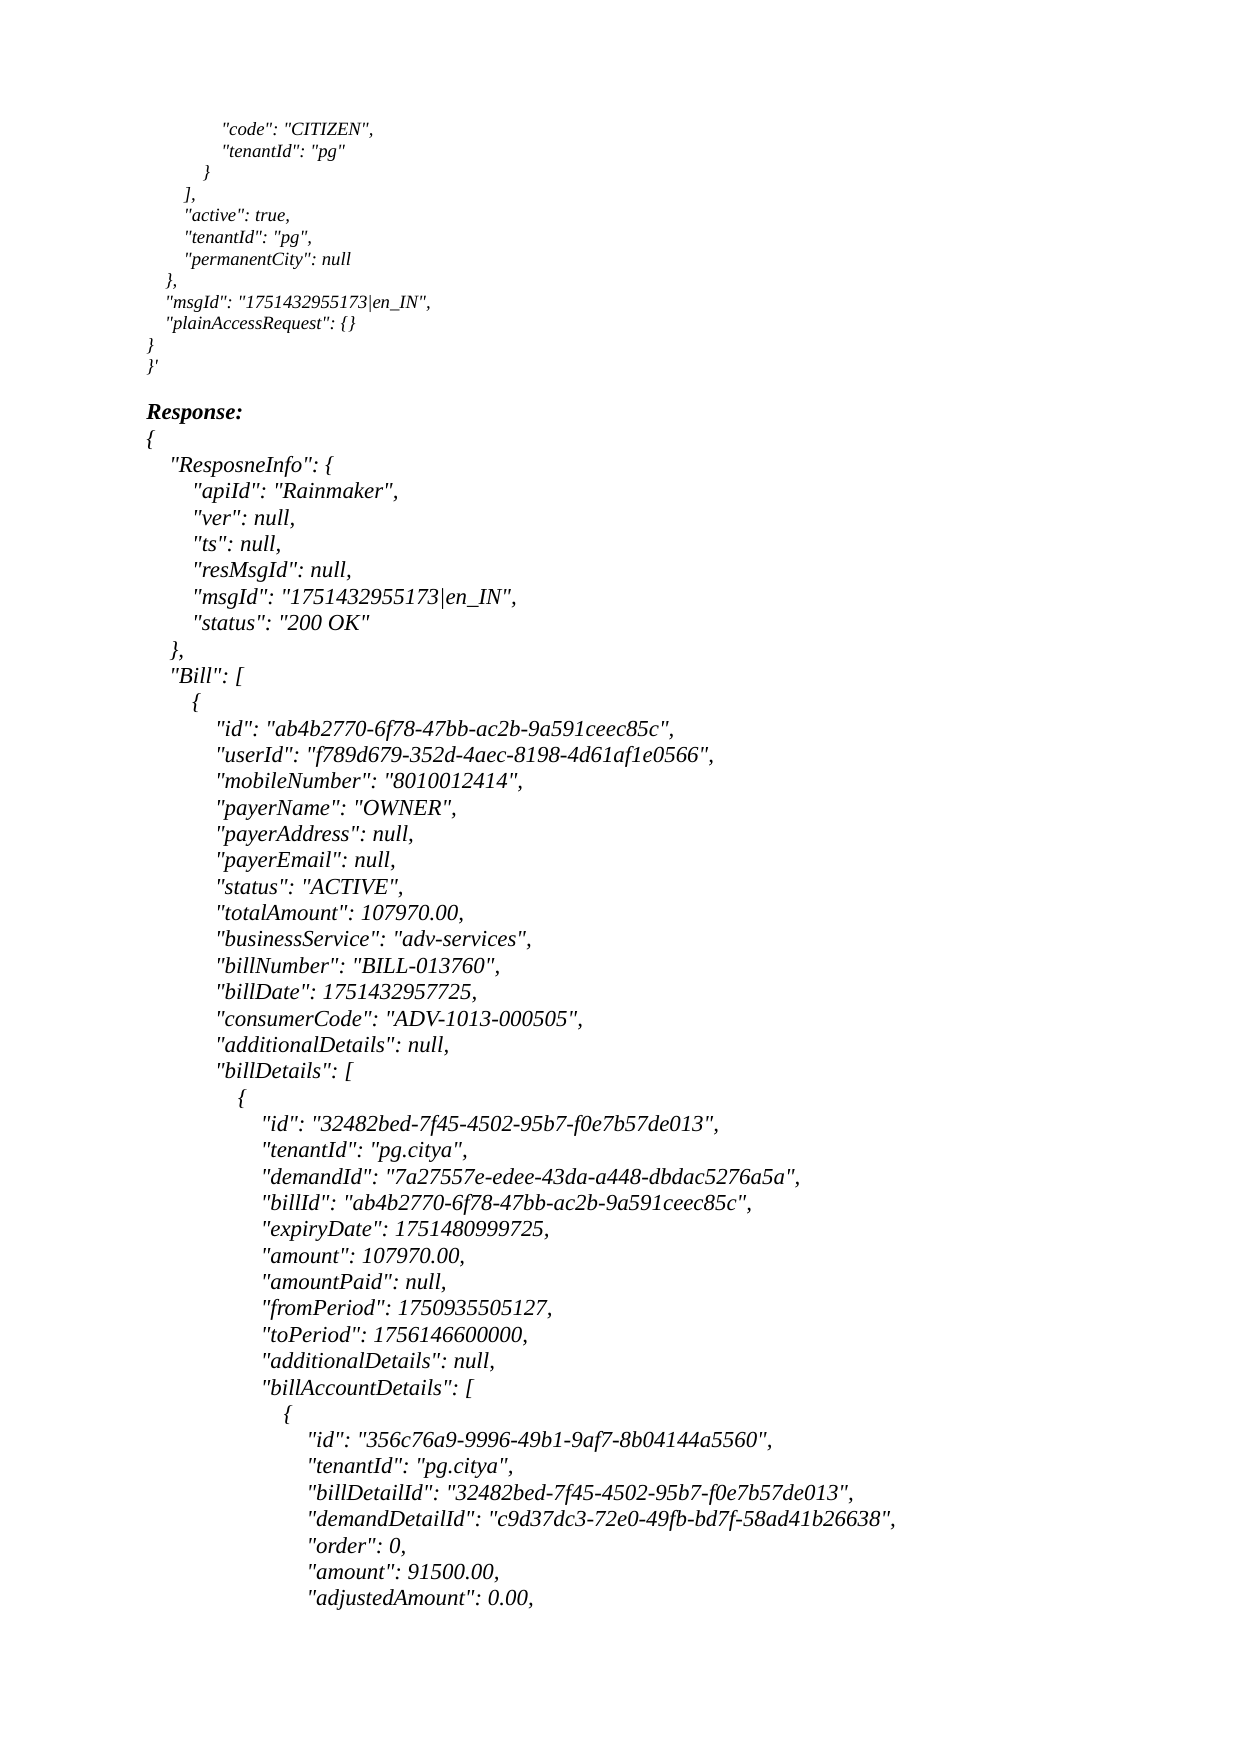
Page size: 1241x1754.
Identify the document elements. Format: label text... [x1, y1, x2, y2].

text "id": "32482bed-7f45-4502-95b7-f0e7b57de013", [146, 1110, 1122, 1136]
text "toPeriod": 1756146600000, [146, 1321, 1122, 1347]
text "billDetails": [ [146, 1057, 1122, 1084]
text "id": "356c76a9-9996-49b1-9af7-8b04144a5560", [146, 1426, 1122, 1453]
text "permanentCity": null [146, 247, 1122, 269]
text "tenantId": "pg.citya", [146, 1136, 1122, 1163]
text "expiryDate": 1751480999725, [146, 1215, 1122, 1242]
text ], [146, 183, 1122, 204]
text "payerName": "OWNER", [146, 794, 1122, 820]
text "demandDetailId": "c9d37dc3-72e0-49fb-bd7f-58ad41b26638", [146, 1505, 1122, 1532]
text "tenantId": "pg", [146, 226, 1122, 247]
text "additionalDetails": null, [146, 1031, 1122, 1057]
text } [146, 334, 1122, 355]
text "order": 0, [146, 1532, 1122, 1558]
text "tenantId": "pg.citya", [146, 1453, 1122, 1479]
text "adjustedAmount": 0.00, [146, 1584, 1122, 1611]
text "ts": null, [146, 530, 1122, 557]
text "demandId": "7a27557e-edee-43da-a448-dbdac5276a5a", [146, 1163, 1122, 1189]
text }, [146, 636, 1122, 662]
text "ResposneInfo": { [146, 451, 1122, 477]
text "tenantId": "pg" [146, 140, 1122, 161]
text "billId": "ab4b2770-6f78-47bb-ac2b-9a591ceec85c", [146, 1189, 1122, 1215]
text "plainAccessRequest": {} [146, 312, 1122, 334]
text "ver": null, [146, 504, 1122, 530]
text "code": "CITIZEN", [146, 118, 1122, 140]
text } [146, 161, 1122, 183]
text Response: [146, 398, 1122, 425]
text "msgId": "1751432955173|en_IN", [146, 583, 1122, 609]
text }' [146, 355, 1122, 377]
text { [146, 688, 1122, 715]
text "amountPaid": null, [146, 1268, 1122, 1294]
text "Bill": [ [146, 662, 1122, 688]
text "msgId": "1751432955173|en_IN", [146, 291, 1122, 312]
text "amount": 91500.00, [146, 1558, 1122, 1584]
text "billAccountDetails": [ [146, 1373, 1122, 1400]
text "consumerCode": "ADV-1013-000505", [146, 1004, 1122, 1031]
text "userId": "f789d679-352d-4aec-8198-4d61af1e0566", [146, 741, 1122, 767]
text "status": "200 OK" [146, 609, 1122, 636]
text "status": "ACTIVE", [146, 873, 1122, 899]
text "id": "ab4b2770-6f78-47bb-ac2b-9a591ceec85c", [146, 715, 1122, 741]
text { [146, 1084, 1122, 1110]
text "apiId": "Rainmaker", [146, 477, 1122, 504]
text "payerEmail": null, [146, 846, 1122, 873]
text "payerAddress": null, [146, 820, 1122, 846]
text "billNumber": "BILL-013760", [146, 952, 1122, 978]
text "mobileNumber": "8010012414", [146, 767, 1122, 794]
text "resMsgId": null, [146, 557, 1122, 583]
text "amount": 107970.00, [146, 1242, 1122, 1268]
text { [146, 1400, 1122, 1426]
text "active": true, [146, 204, 1122, 226]
text { [146, 425, 1122, 451]
text "totalAmount": 107970.00, [146, 899, 1122, 926]
text }, [146, 269, 1122, 291]
text "billDate": 1751432957725, [146, 978, 1122, 1004]
text "businessService": "adv-services", [146, 926, 1122, 952]
text "billDetailId": "32482bed-7f45-4502-95b7-f0e7b57de013", [146, 1479, 1122, 1505]
text "fromPeriod": 1750935505127, [146, 1294, 1122, 1321]
text "additionalDetails": null, [146, 1347, 1122, 1373]
